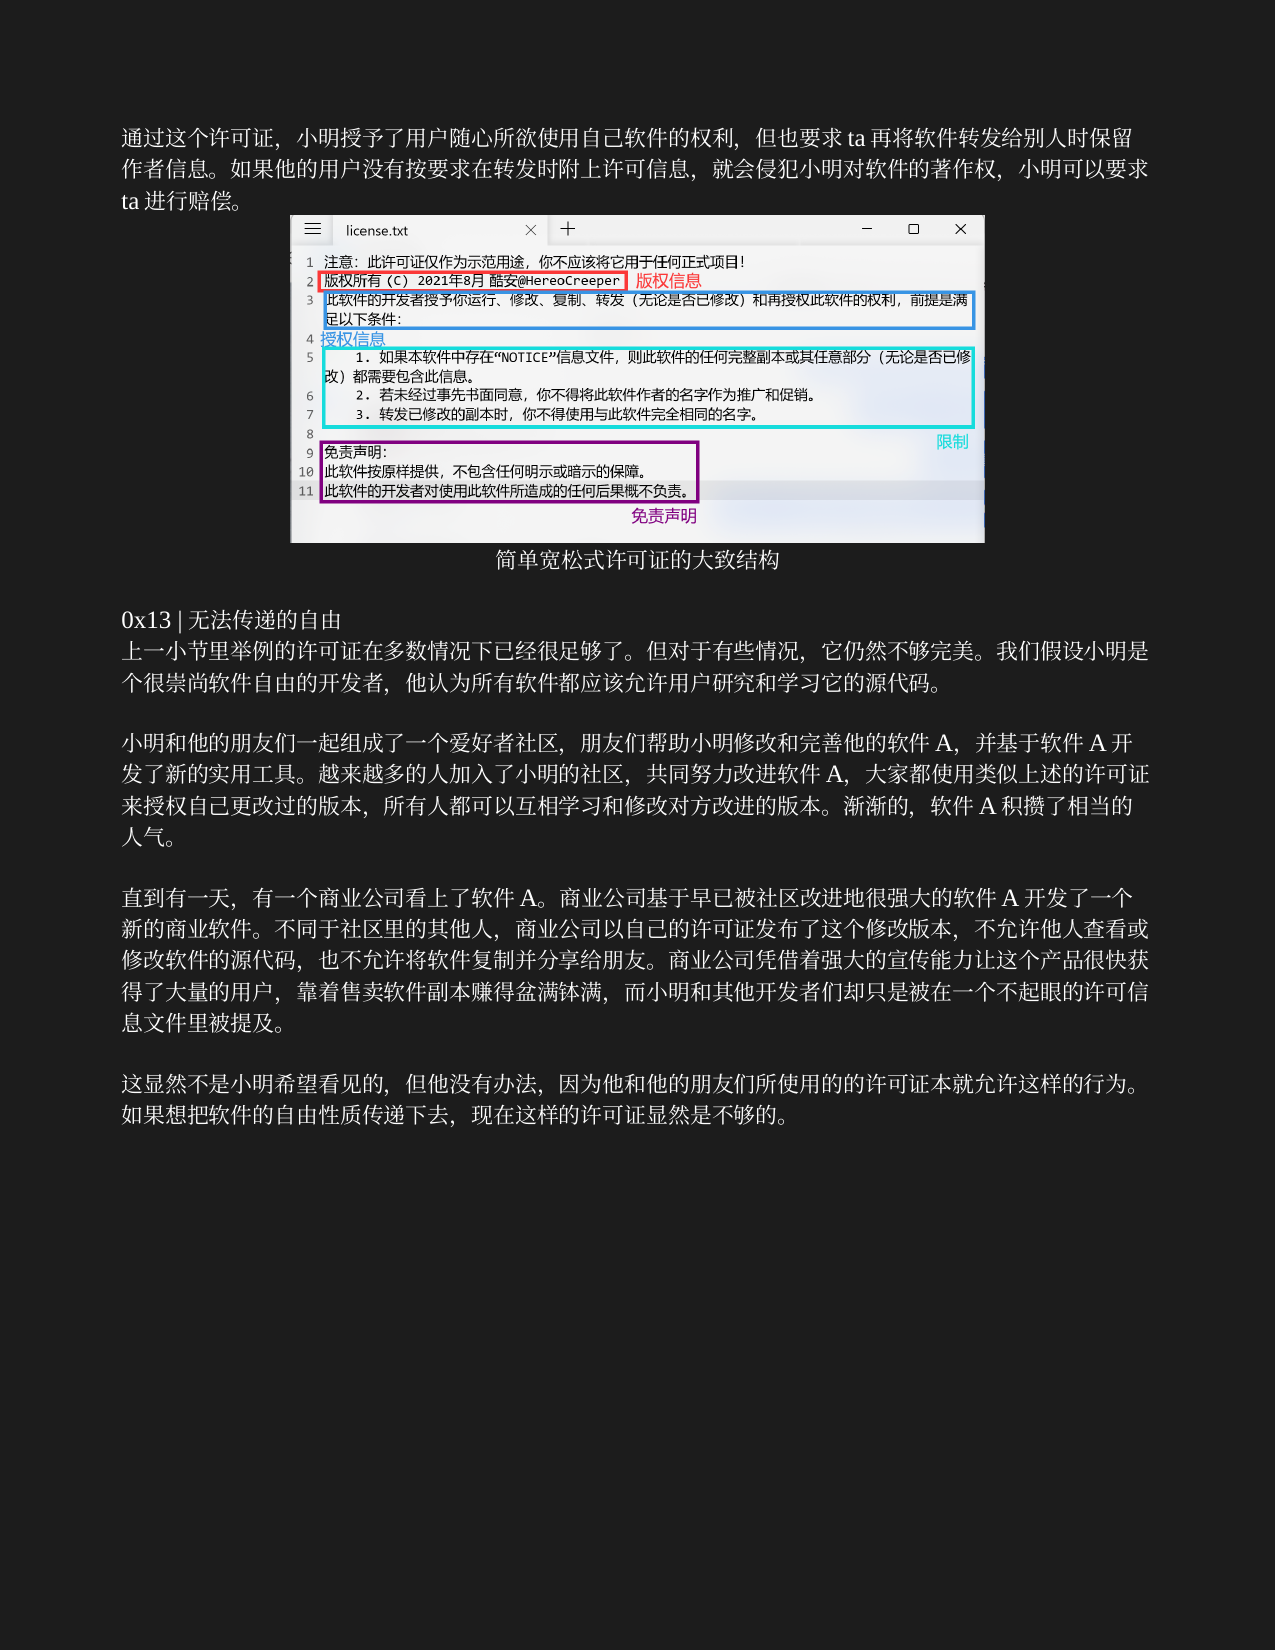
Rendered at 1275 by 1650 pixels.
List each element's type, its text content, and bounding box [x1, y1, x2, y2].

text 通过这个许可证，小明授予了用户随心所欲使用自己软件的权利，但也要求ta再将软件转发给别人时保留作者信息。如果他的用户没有按要求在转发时附上许可信息，就会侵犯小明对软件的著作权，小明可以要求ta进行赔偿。 [121, 121, 1154, 216]
text 上一小节里举例的许可证在多数情况下已经很足够了。但对于有些情况，它仍然不够完美。我们假设小明是个很崇尚软件自由的开发者，他认为所有软件都应该允许用户研究和学习它的源代码。 [121, 634, 1154, 697]
text 简单宽松式许可证的大致结构 [121, 216, 1154, 574]
text 这显然不是小明希望看见的，但他没有办法，因为他和他的朋友们所使用的的许可证本就允许这样的行为。如果想把软件的自由性质传递下去，现在这样的许可证显然是不够的。 [121, 1067, 1154, 1130]
text 直到有一天，有一个商业公司看上了软件A。商业公司基于早已被社区改进地很强大的软件A开发了一个新的商业软件。不同于社区里的其他人，商业公司以自己的许可证发布了这个修改版本，不允许他人查看或修改软件的源代码，也不允许将软件复制并分享给朋友。商业公司凭借着强大的宣传能力让这个产品很快获得了大量的用户，靠着售卖软件副本赚得盆满钵满，而小明和其他开发者们却只是被在一个不起眼的许可信息文件里被提及。 [121, 881, 1154, 1038]
text 0x13 | 无法传递的自由 [121, 603, 1154, 634]
picture [290, 215, 985, 543]
text 小明和他的朋友们一起组成了一个爱好者社区，朋友们帮助小明修改和完善他的软件A，并基于软件A开发了新的实用工具。越来越多的人加入了小明的社区，共同努力改进软件A，大家都使用类似上述的许可证来授权自己更改过的版本，所有人都可以互相学习和修改对方改进的版本。渐渐的，软件A积攒了相当的人气。 [121, 726, 1154, 852]
